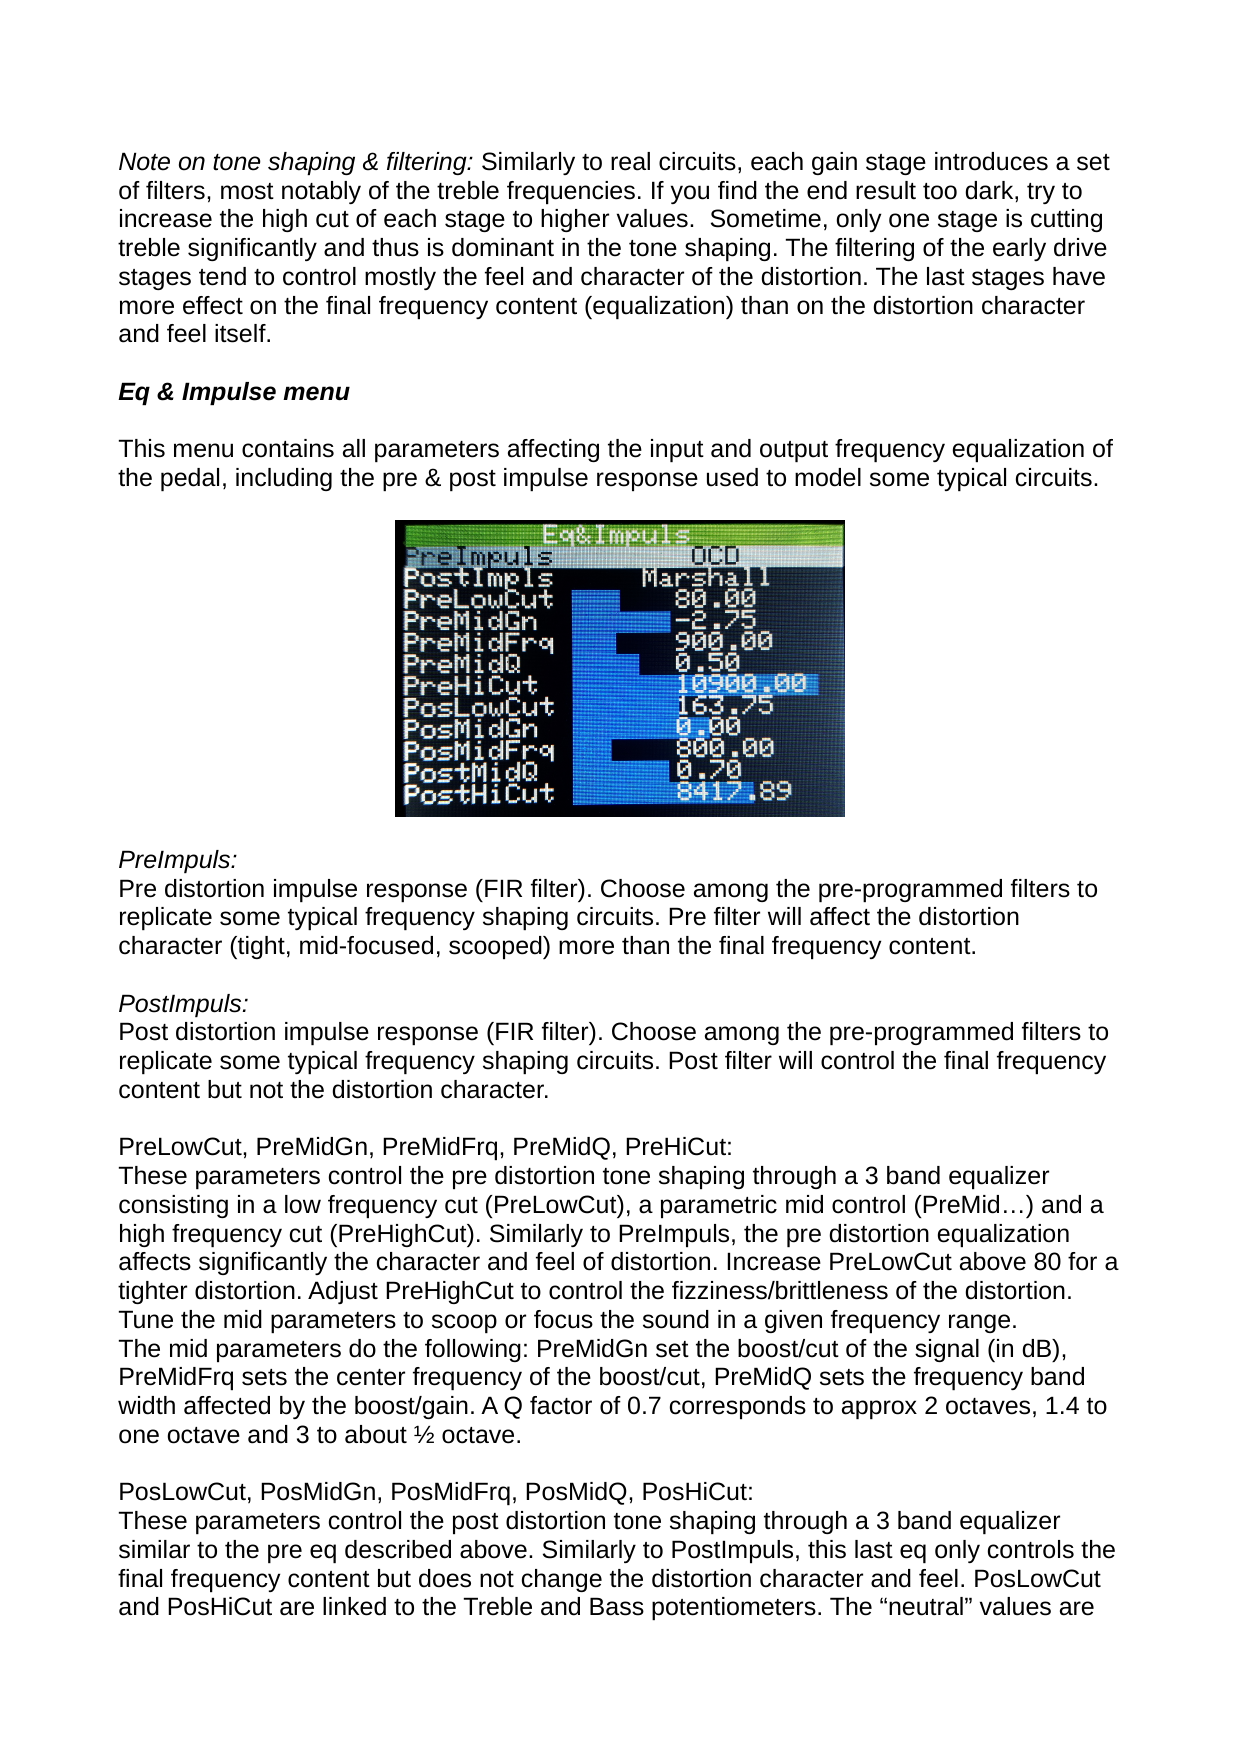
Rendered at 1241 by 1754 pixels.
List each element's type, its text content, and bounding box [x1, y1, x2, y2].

text This menu contains all parameters affecting the input and output frequency equalization of the pedal, including the pre & post impulse response used to model some typical circuits. [118, 434, 1122, 492]
text Eq & Impulse menu [118, 377, 1122, 406]
text The mid parameters do the following: PreMidGn set the boost/cut of the signal (in dB), PreMidFrq sets the center frequency of the boost/cut, PreMidQ sets the frequency band width affected by the boost/gain. A Q factor of 0.7 corresponds to approx 2 octaves, 1.4 to one octave and 3 to about ½ octave. [118, 1334, 1122, 1449]
text These parameters control the post distortion tone shaping through a 3 band equalizer similar to the pre eq described above. Similarly to PostImpuls, this last eq only controls the final frequency content but does not change the distortion character and feel. PosLowCut and PosHiCut are linked to the Treble and Bass potentiometers. The “neutral” values are [118, 1506, 1122, 1621]
text PosLowCut, PosMidGn, PosMidFrq, PosMidQ, PosHiCut: [118, 1477, 1122, 1506]
text PostImpuls: [118, 989, 1122, 1017]
text PreImpuls: [118, 845, 1122, 874]
picture [395, 520, 845, 817]
text Note on tone shaping & filtering: Similarly to real circuits, each gain stage introduces a set of filters, most notably of the treble frequencies. If you find the end result too dark, try to increase the high cut of each stage to higher values. Sometime, only one stage is cutting treble significantly and thus is dominant in the tone shaping. The filtering of the early drive stages tend to control mostly the feel and character of the distortion. The last stages have more effect on the final frequency content (equalization) than on the distortion character and feel itself. [118, 147, 1122, 348]
text These parameters control the pre distortion tone shaping through a 3 band equalizer consisting in a low frequency cut (PreLowCut), a parametric mid control (PreMid…) and a high frequency cut (PreHighCut). Similarly to PreImpuls, the pre distortion equalization affects significantly the character and feel of distortion. Increase PreLowCut above 80 for a tighter distortion. Adjust PreHighCut to control the fizziness/brittleness of the distortion. Tune the mid parameters to scoop or focus the sound in a given frequency range. [118, 1161, 1122, 1334]
text Pre distortion impulse response (FIR filter). Choose among the pre-programmed filters to replicate some typical frequency shaping circuits. Pre filter will affect the distortion character (tight, mid-focused, scooped) more than the final frequency content. [118, 874, 1122, 960]
text PreLowCut, PreMidGn, PreMidFrq, PreMidQ, PreHiCut: [118, 1132, 1122, 1161]
text Post distortion impulse response (FIR filter). Choose among the pre-programmed filters to replicate some typical frequency shaping circuits. Post filter will control the final frequency content but not the distortion character. [118, 1017, 1122, 1104]
